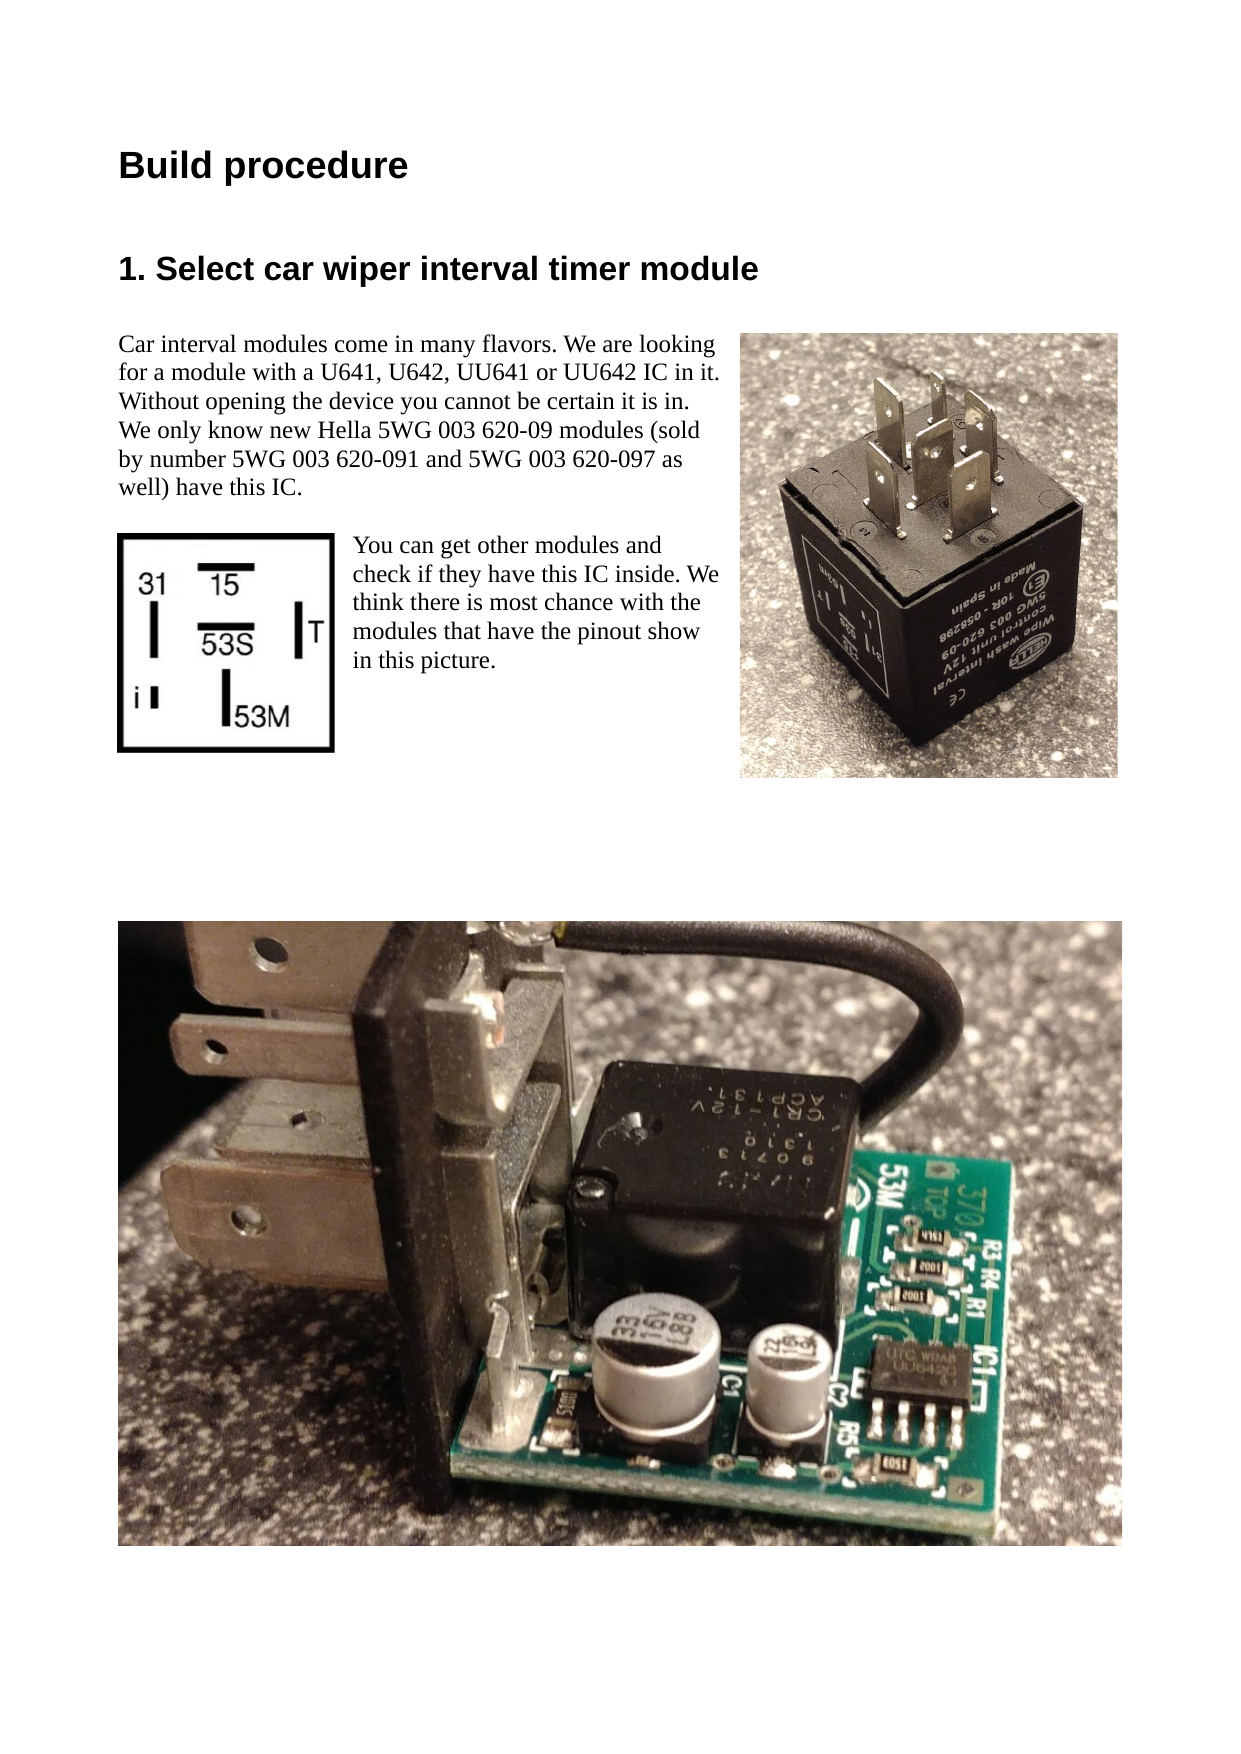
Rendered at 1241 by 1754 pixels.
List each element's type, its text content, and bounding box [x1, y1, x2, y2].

picture [739, 333, 1118, 778]
picture [118, 921, 1123, 1546]
subtitle 1. Select car wiper interval timer module [118, 249, 1122, 287]
subtitle Build procedure [118, 143, 1122, 187]
text You can get other modules and check if they have this IC inside. We think there is most chance with the modules that have the pinout show in this picture. [118, 530, 739, 674]
picture [117, 533, 335, 753]
text Car interval modules come in many flavors. We are looking for a module with a U641, U642, UU641 or UU642 IC in it. Without opening the device you cannot be certain it is in. We only know new Hella 5WG 003 620-09 modules (sold by number 5WG 003 620-091 and 5WG 003 620-097 as well) have this IC. [118, 329, 1122, 501]
